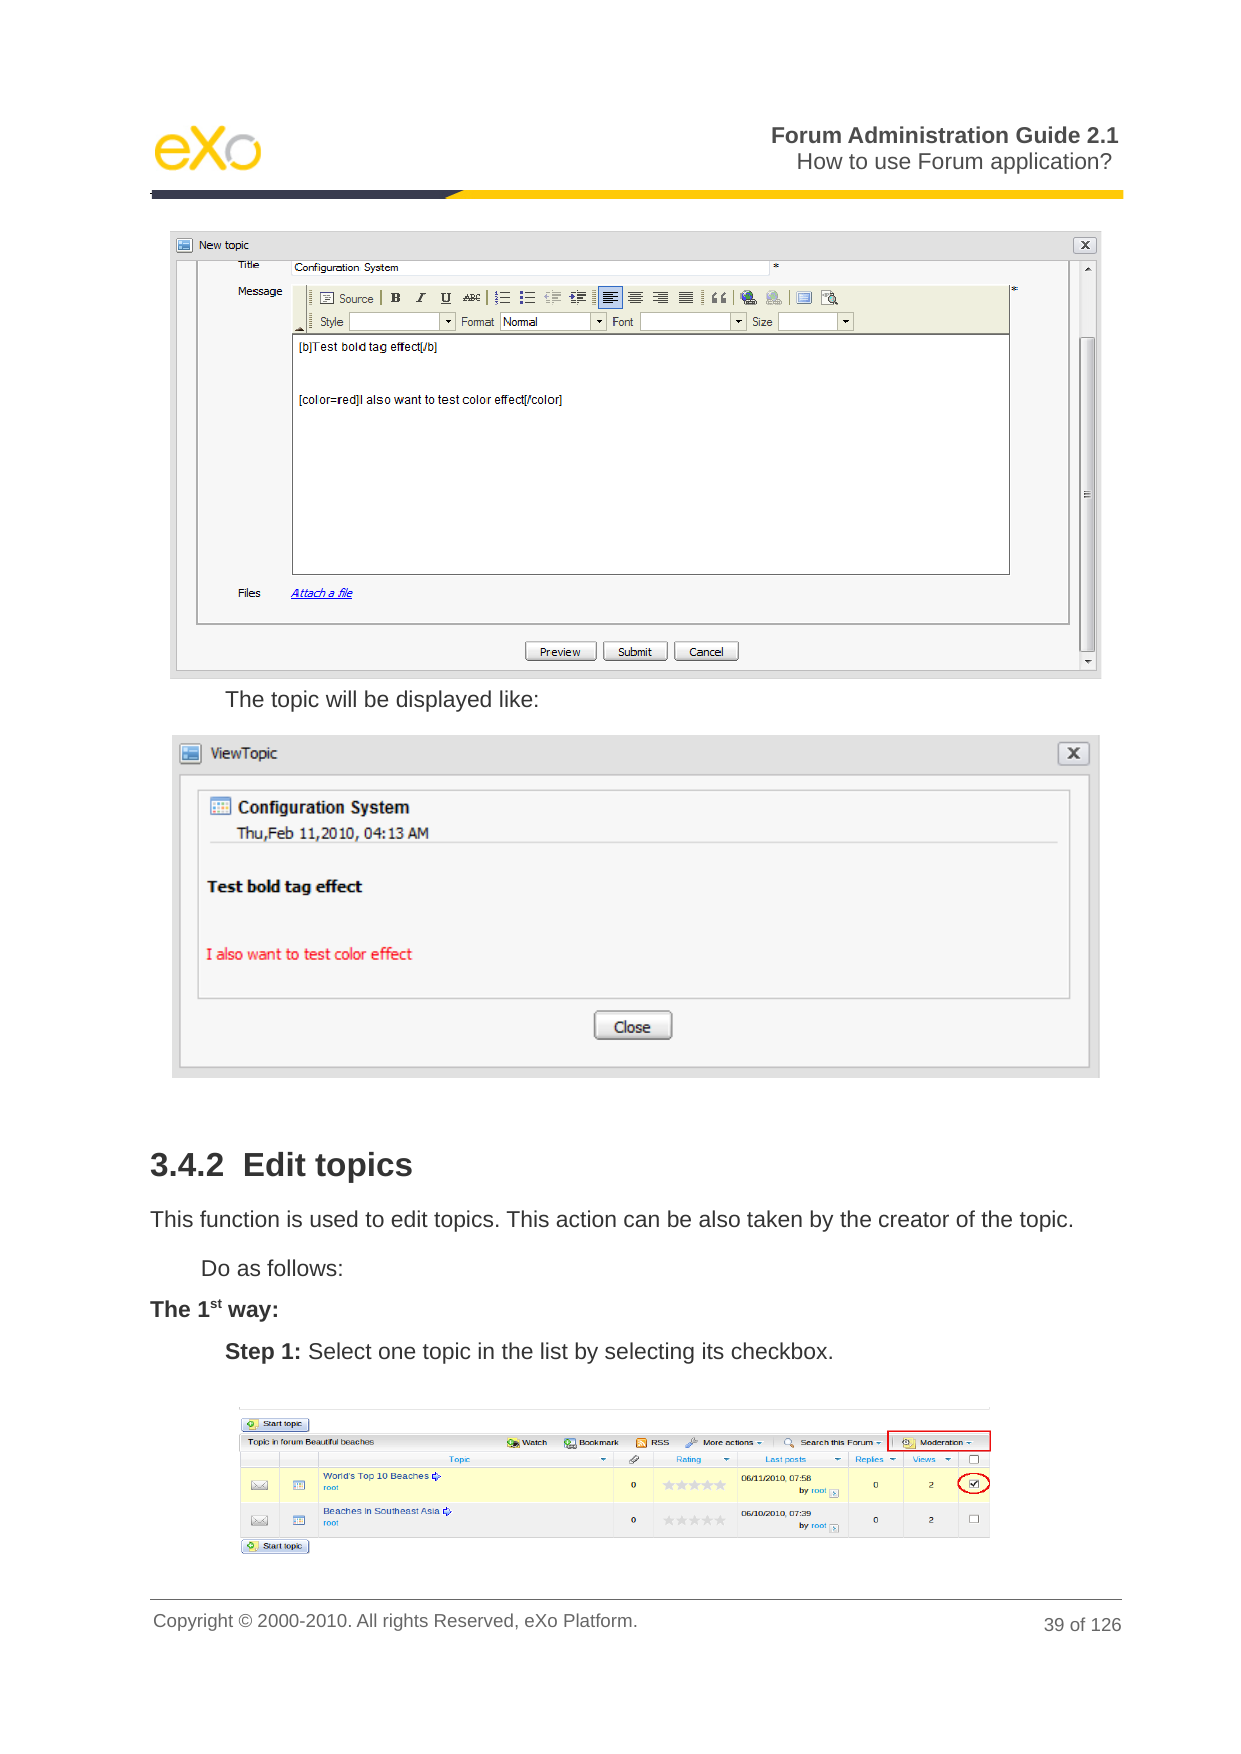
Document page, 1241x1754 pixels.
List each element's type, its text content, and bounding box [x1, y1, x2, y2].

list Step 1: Select one topic in the list by selecting its checkbox. [187, 1338, 1122, 1364]
picture [170, 231, 1102, 679]
text This function is used to edit topics. This action can be also taken by the creator of the topic. [150, 1206, 1122, 1233]
picture [238, 1407, 993, 1556]
picture [172, 735, 1100, 1078]
subtitle Edit topics [150, 1145, 1122, 1184]
picture [151, 190, 1124, 199]
picture [155, 125, 262, 171]
text Do as follows: [150, 1255, 1122, 1281]
text The 1st way: [150, 1296, 1122, 1323]
list The topic will be displayed like: [187, 223, 1122, 713]
